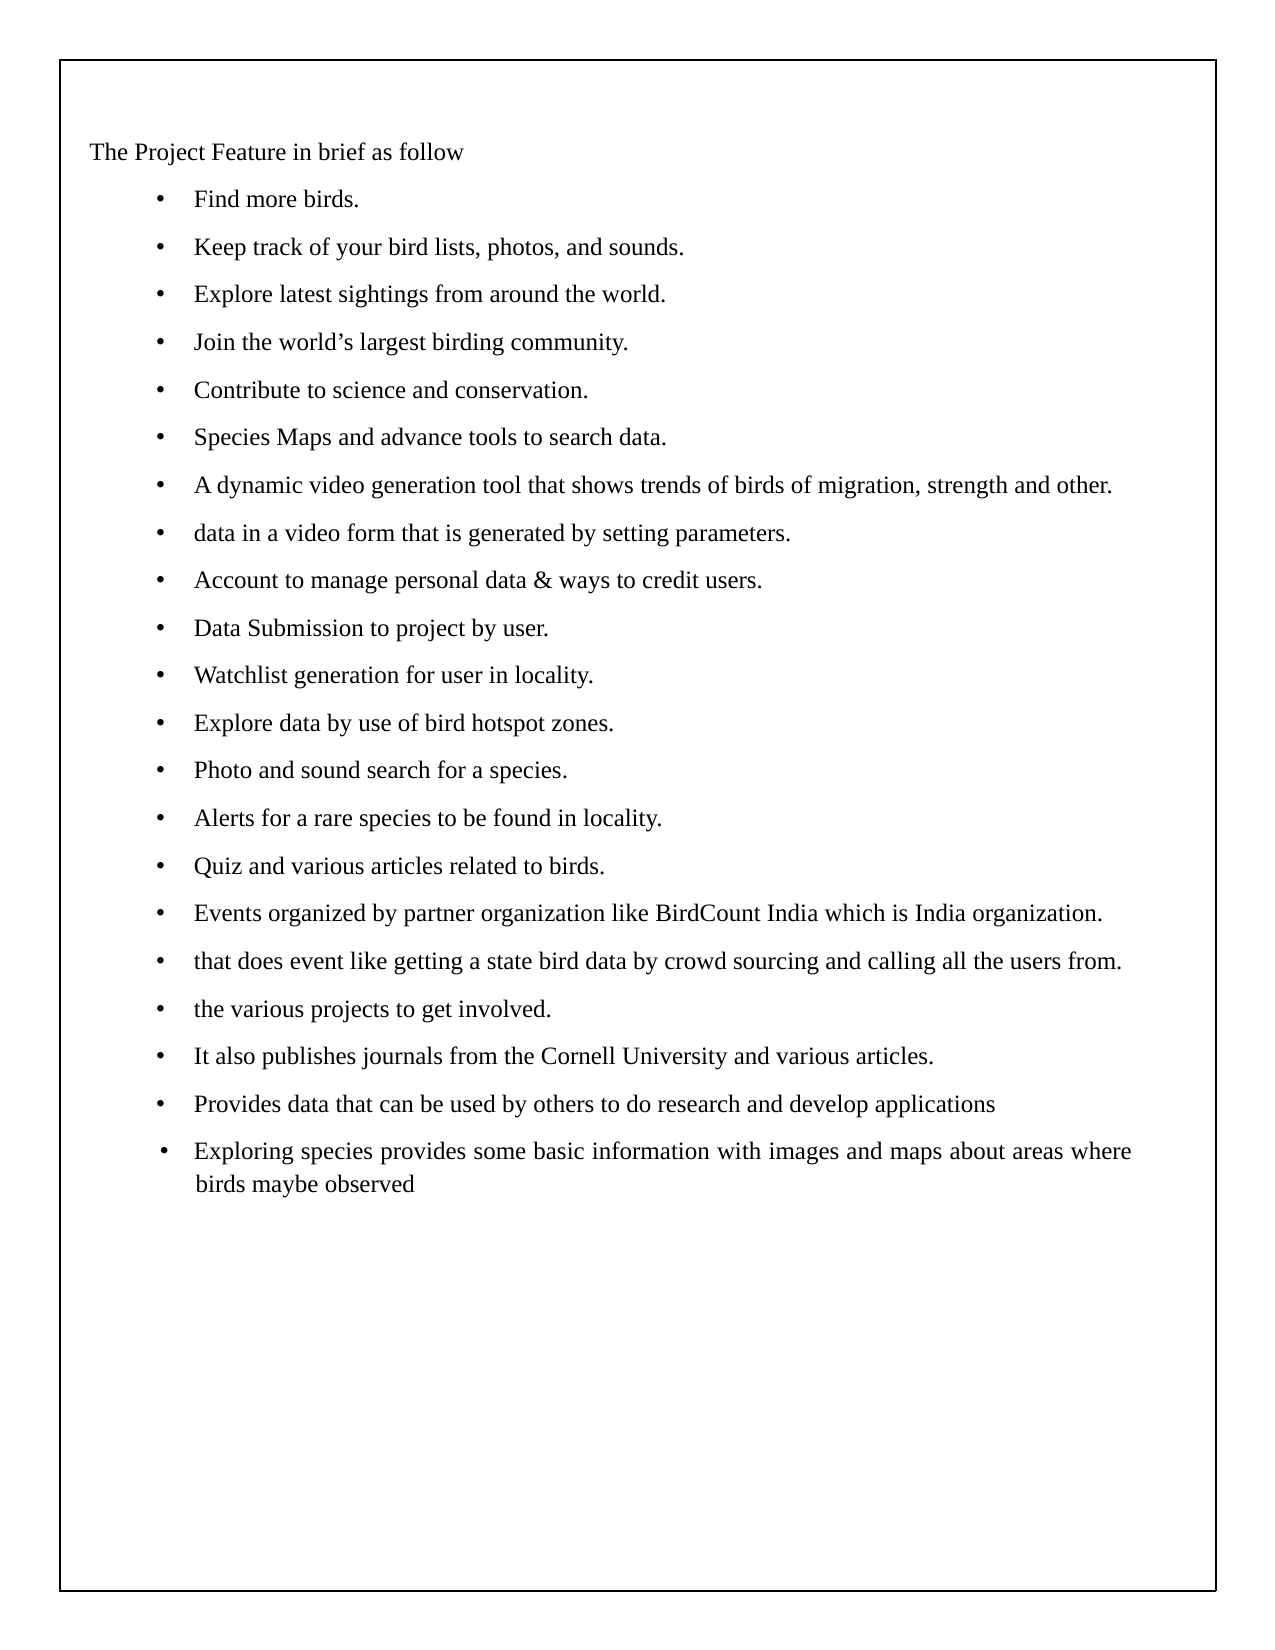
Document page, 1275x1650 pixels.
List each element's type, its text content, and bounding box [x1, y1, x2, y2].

list Watchlist generation for user in locality. [156, 660, 1186, 689]
list Photo and sound search for a species. [156, 756, 1186, 784]
list Find more birds. [156, 184, 1186, 213]
list It also publishes journals from the Cornell University and various articles. [156, 1041, 1186, 1070]
list Events organized by partner organization like BirdCount India which is India organization. [156, 898, 1186, 927]
list Join the world’s largest birding community. [156, 327, 1186, 356]
list Explore latest sightings from around the world. [156, 279, 1186, 308]
list Data Submission to project by user. [156, 613, 1186, 642]
list Species Maps and advance tools to search data. [156, 422, 1186, 451]
list Quiz and various articles related to birds. [156, 851, 1186, 879]
list Alerts for a rare species to be found in locality. [156, 803, 1186, 832]
list Exploring species provides some basic information with images and maps about areas where birds maybe observed [160, 1136, 1133, 1198]
list the various projects to get involved. [156, 994, 1186, 1022]
list Contribute to science and conservation. [156, 375, 1186, 403]
list A dynamic video generation tool that shows trends of birds of migration, strength and other. [156, 470, 1186, 499]
list data in a video form that is generated by setting parameters. [156, 518, 1186, 546]
list that does event like getting a state bird data by crowd sourcing and calling all the users from. [156, 946, 1186, 975]
list Provides data that can be used by others to do research and develop applications [156, 1089, 1186, 1118]
text The Project Feature in brief as follow [89, 137, 1186, 166]
list Explore data by use of bird hotspot zones. [156, 708, 1186, 737]
list Account to manage personal data & ways to credit users. [156, 565, 1186, 594]
list Keep track of your bird lists, photos, and sounds. [156, 232, 1186, 261]
